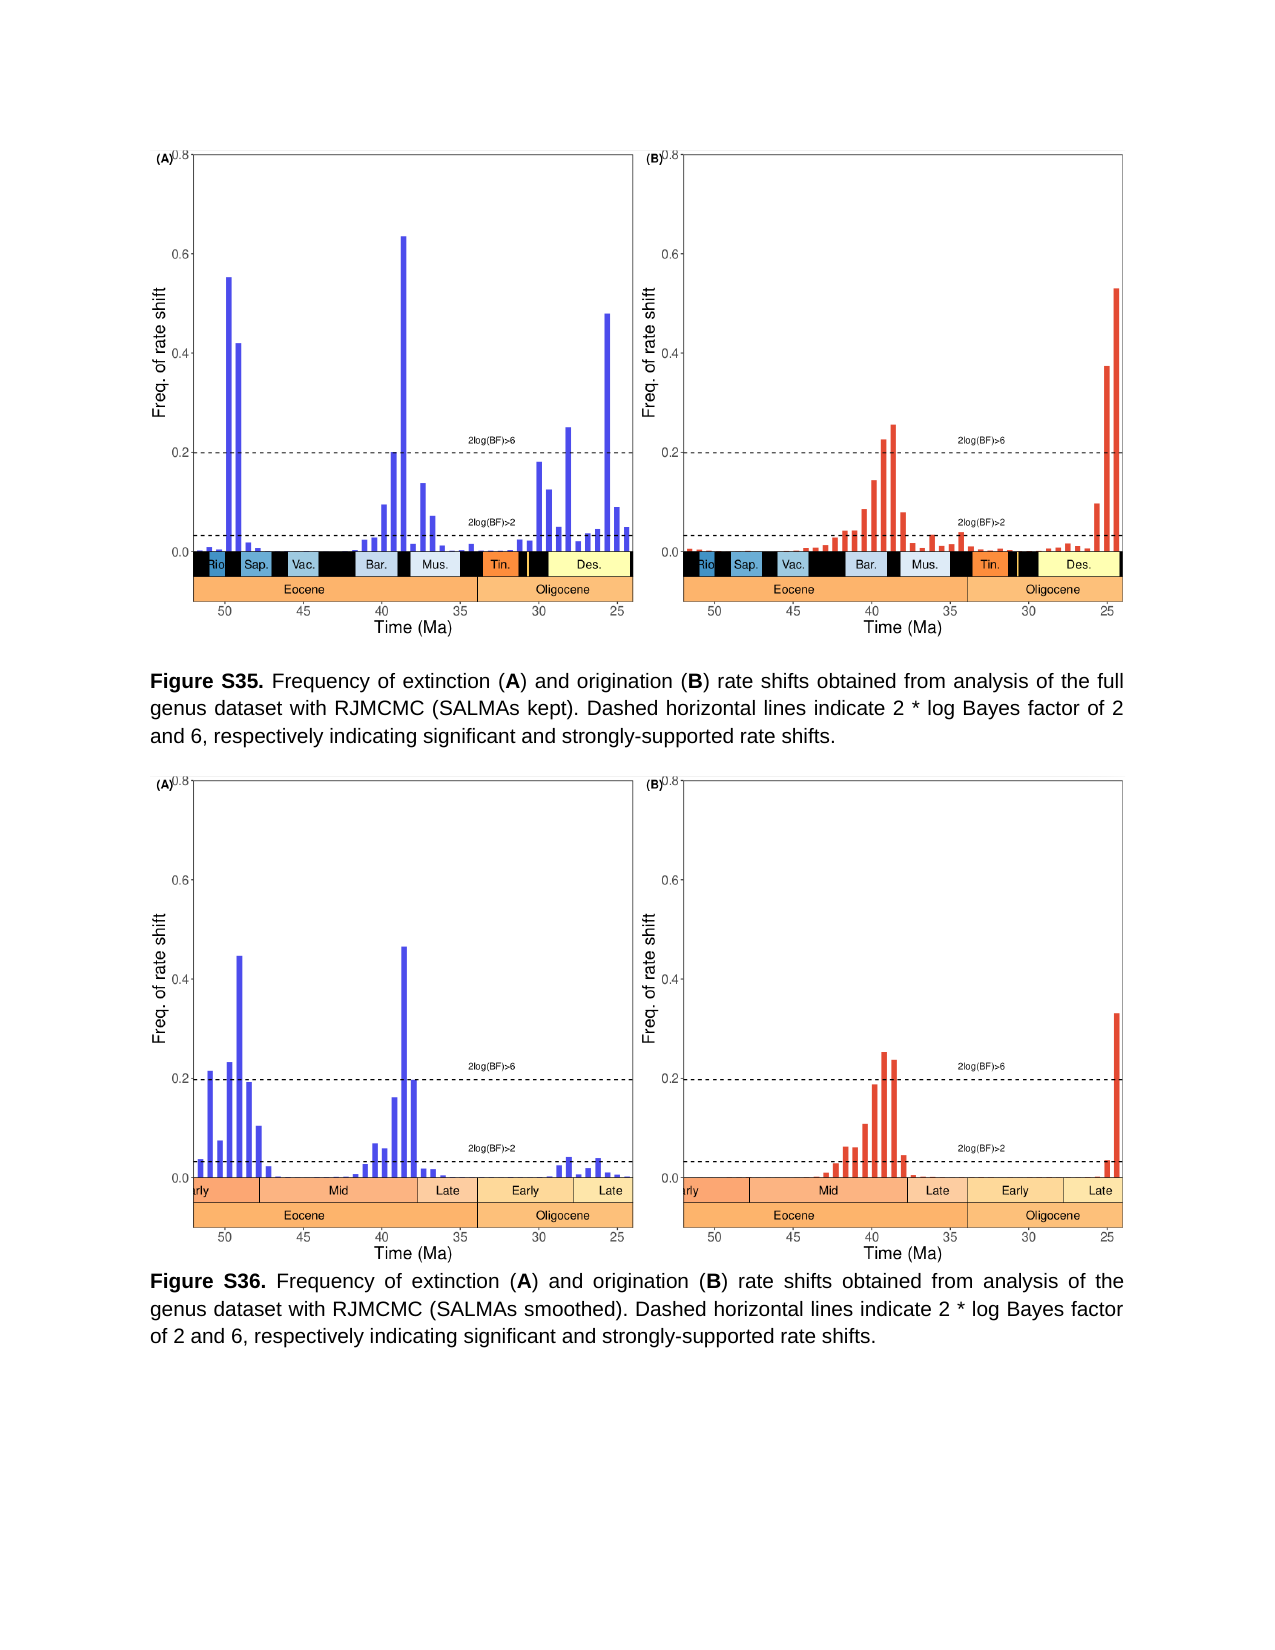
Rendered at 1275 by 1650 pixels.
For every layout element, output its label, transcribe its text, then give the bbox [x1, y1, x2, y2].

text Figure S35. Frequency of extinction (A) and origination (B) rate shifts obtained from analysis of the full genus dataset with RJMCMC (SALMAs kept). Dashed horizontal lines indicate 2 * log Bayes factor of 2 and 6, respectively indicating significant and strongly-supported rate shifts. [150, 668, 1125, 747]
picture [150, 776, 1125, 1266]
picture [150, 150, 1125, 640]
text Figure S36. Frequency of extinction (A) and origination (B) rate shifts obtained from analysis of the genus dataset with RJMCMC (SALMAs smoothed). Dashed horizontal lines indicate 2 * log Bayes factor of 2 and 6, respectively indicating significant and strongly-supported rate shifts. [150, 1266, 1125, 1348]
